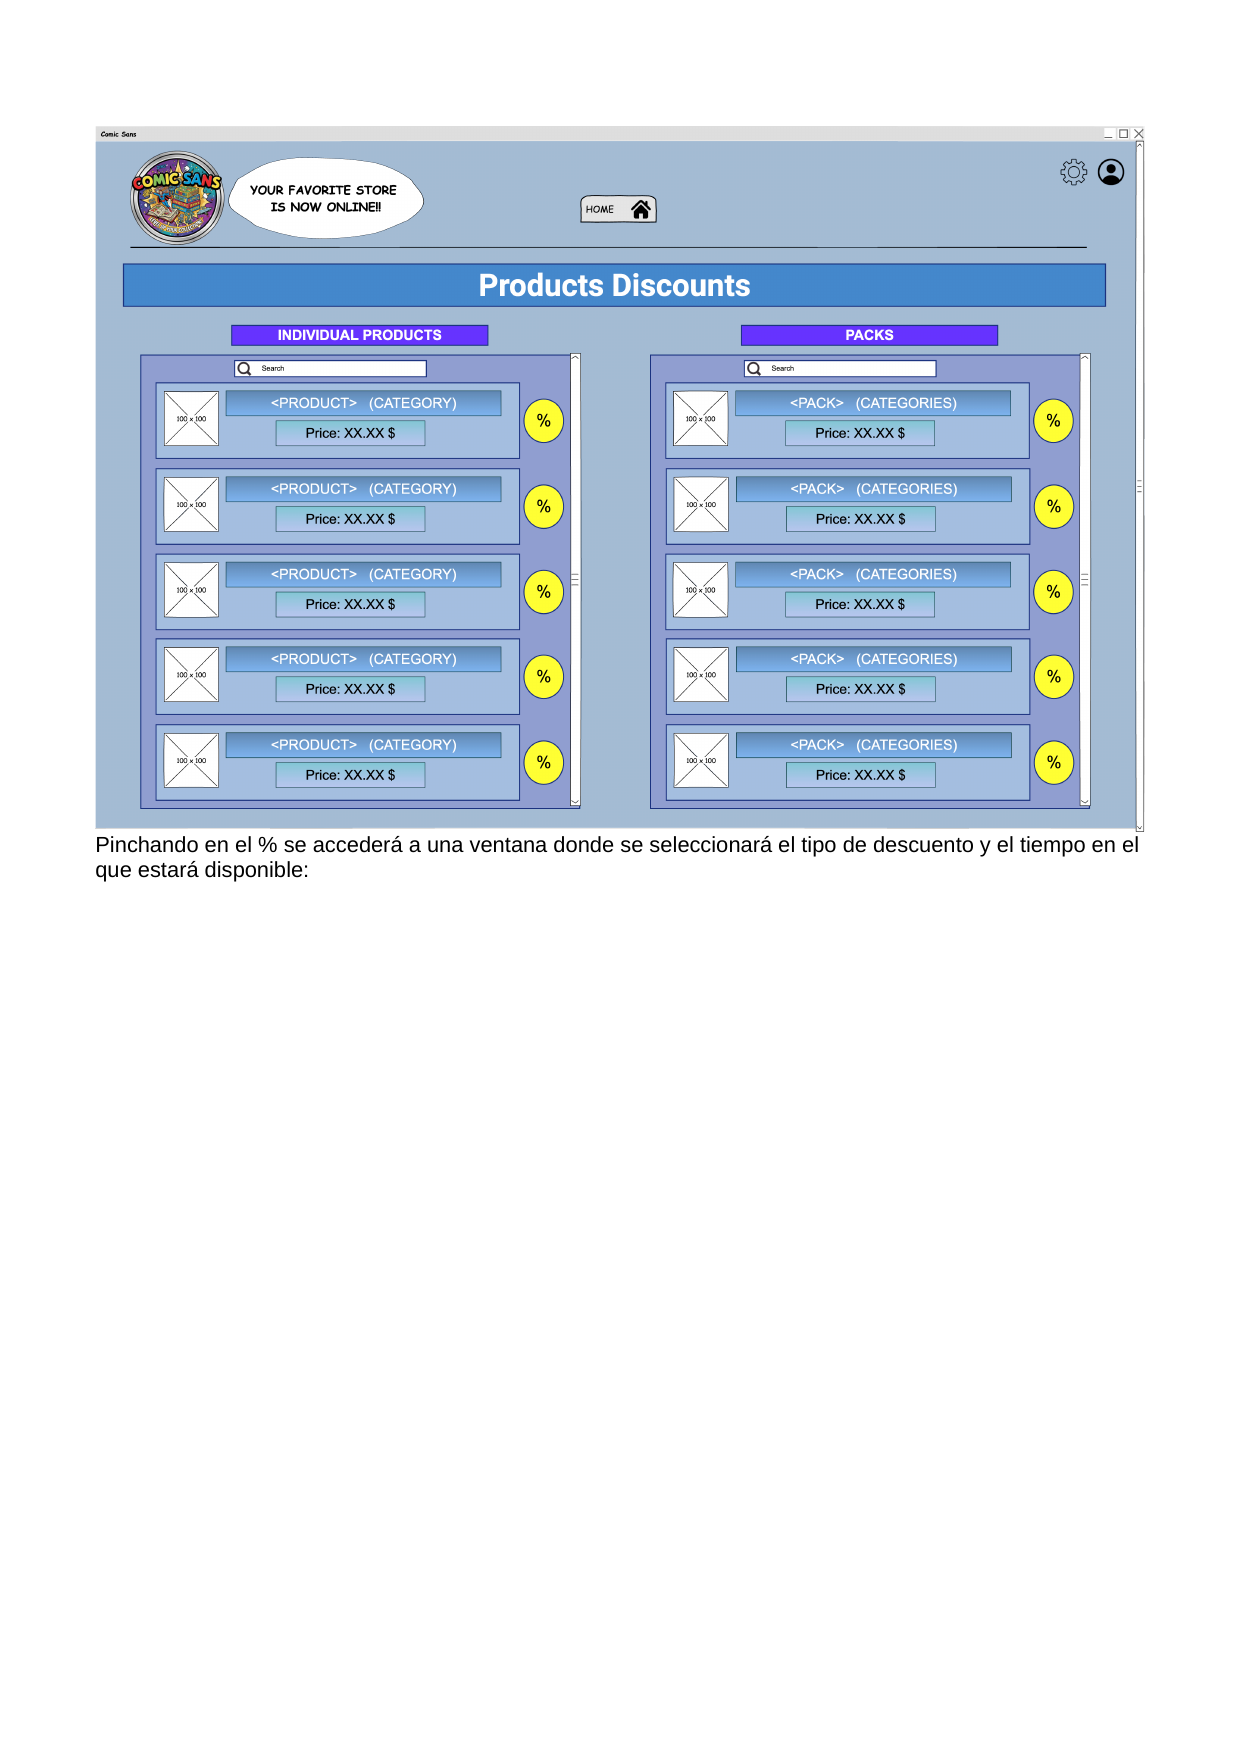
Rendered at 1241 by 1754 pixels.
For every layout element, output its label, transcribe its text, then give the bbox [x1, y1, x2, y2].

text Pinchando en el % se accederá a una ventana donde se seleccionará el tipo de descuento y el tiempo en el que estará disponible: [95, 829, 1145, 882]
